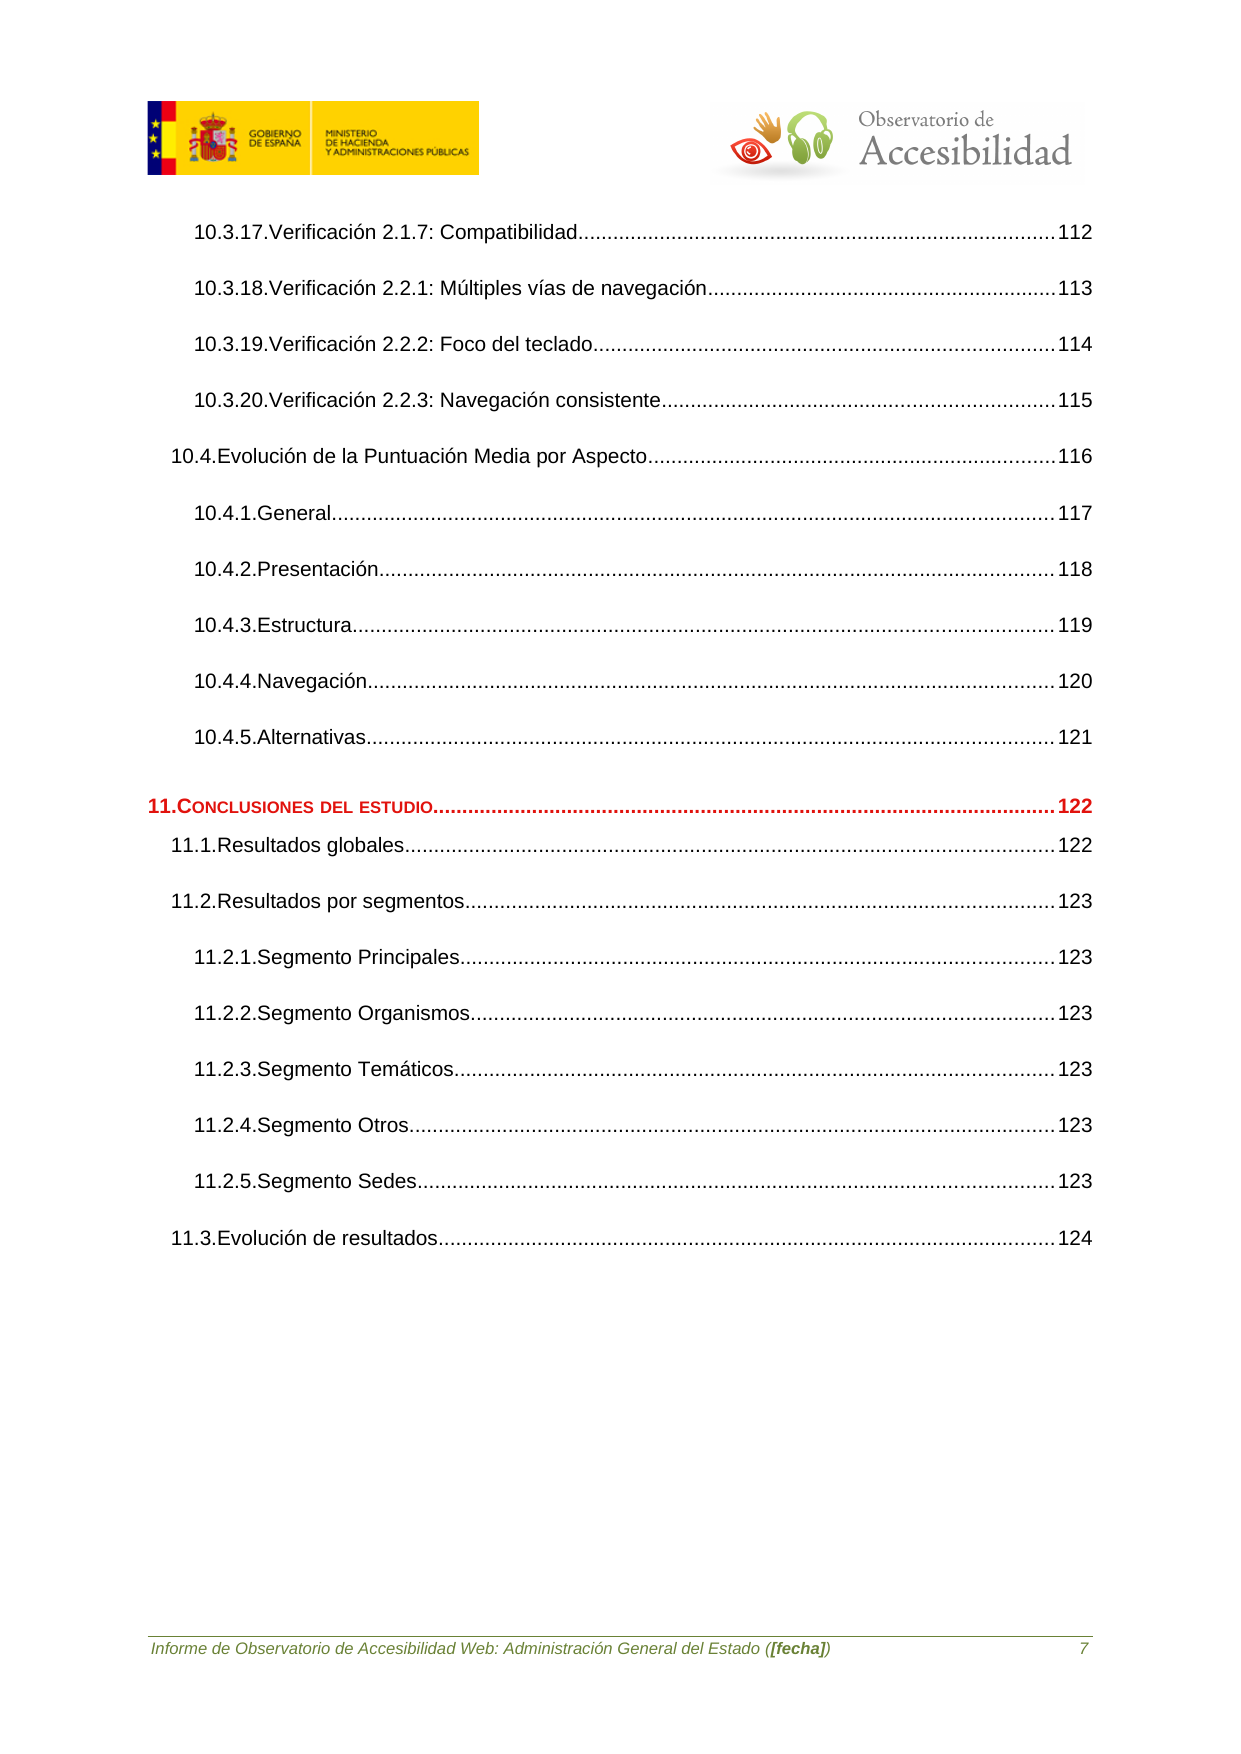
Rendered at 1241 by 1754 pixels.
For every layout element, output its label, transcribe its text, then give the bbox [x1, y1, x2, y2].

text 10.4.2.Presentación 118 [193, 557, 1092, 581]
text 11.1.Resultados globales 122 [171, 832, 1092, 856]
text 11.2.Resultados por segmentos 123 [171, 889, 1092, 913]
text 10.4.4.Navegación 120 [193, 669, 1092, 693]
text 11.2.4.Segmento Otros 123 [193, 1113, 1092, 1137]
picture [147, 101, 479, 175]
text 10.3.18.Verificación 2.2.1: Múltiples vías de navegación 113 [193, 276, 1092, 300]
text 10.4.Evolución de la Puntuación Media por Aspecto 116 [171, 444, 1092, 468]
picture [710, 102, 1086, 185]
text 10.3.20.Verificación 2.2.3: Navegación consistente 115 [193, 388, 1092, 412]
text 11.2.2.Segmento Organismos 123 [193, 1001, 1092, 1025]
text 11.2.1.Segmento Principales 123 [193, 945, 1092, 969]
text 10.4.5.Alternativas 121 [193, 725, 1092, 749]
text 10.4.3.Estructura 119 [193, 613, 1092, 637]
text 10.3.19.Verificación 2.2.2: Foco del teclado 114 [193, 332, 1092, 356]
text 10.4.1.General 117 [193, 500, 1092, 524]
text 11.Conclusiones del estudio 122 [148, 794, 1092, 818]
text 11.2.5.Segmento Sedes 123 [193, 1169, 1092, 1193]
text 11.2.3.Segmento Temáticos 123 [193, 1057, 1092, 1081]
text 10.3.17.Verificación 2.1.7: Compatibilidad 112 [193, 220, 1092, 244]
text 11.3.Evolución de resultados 124 [171, 1226, 1092, 1249]
